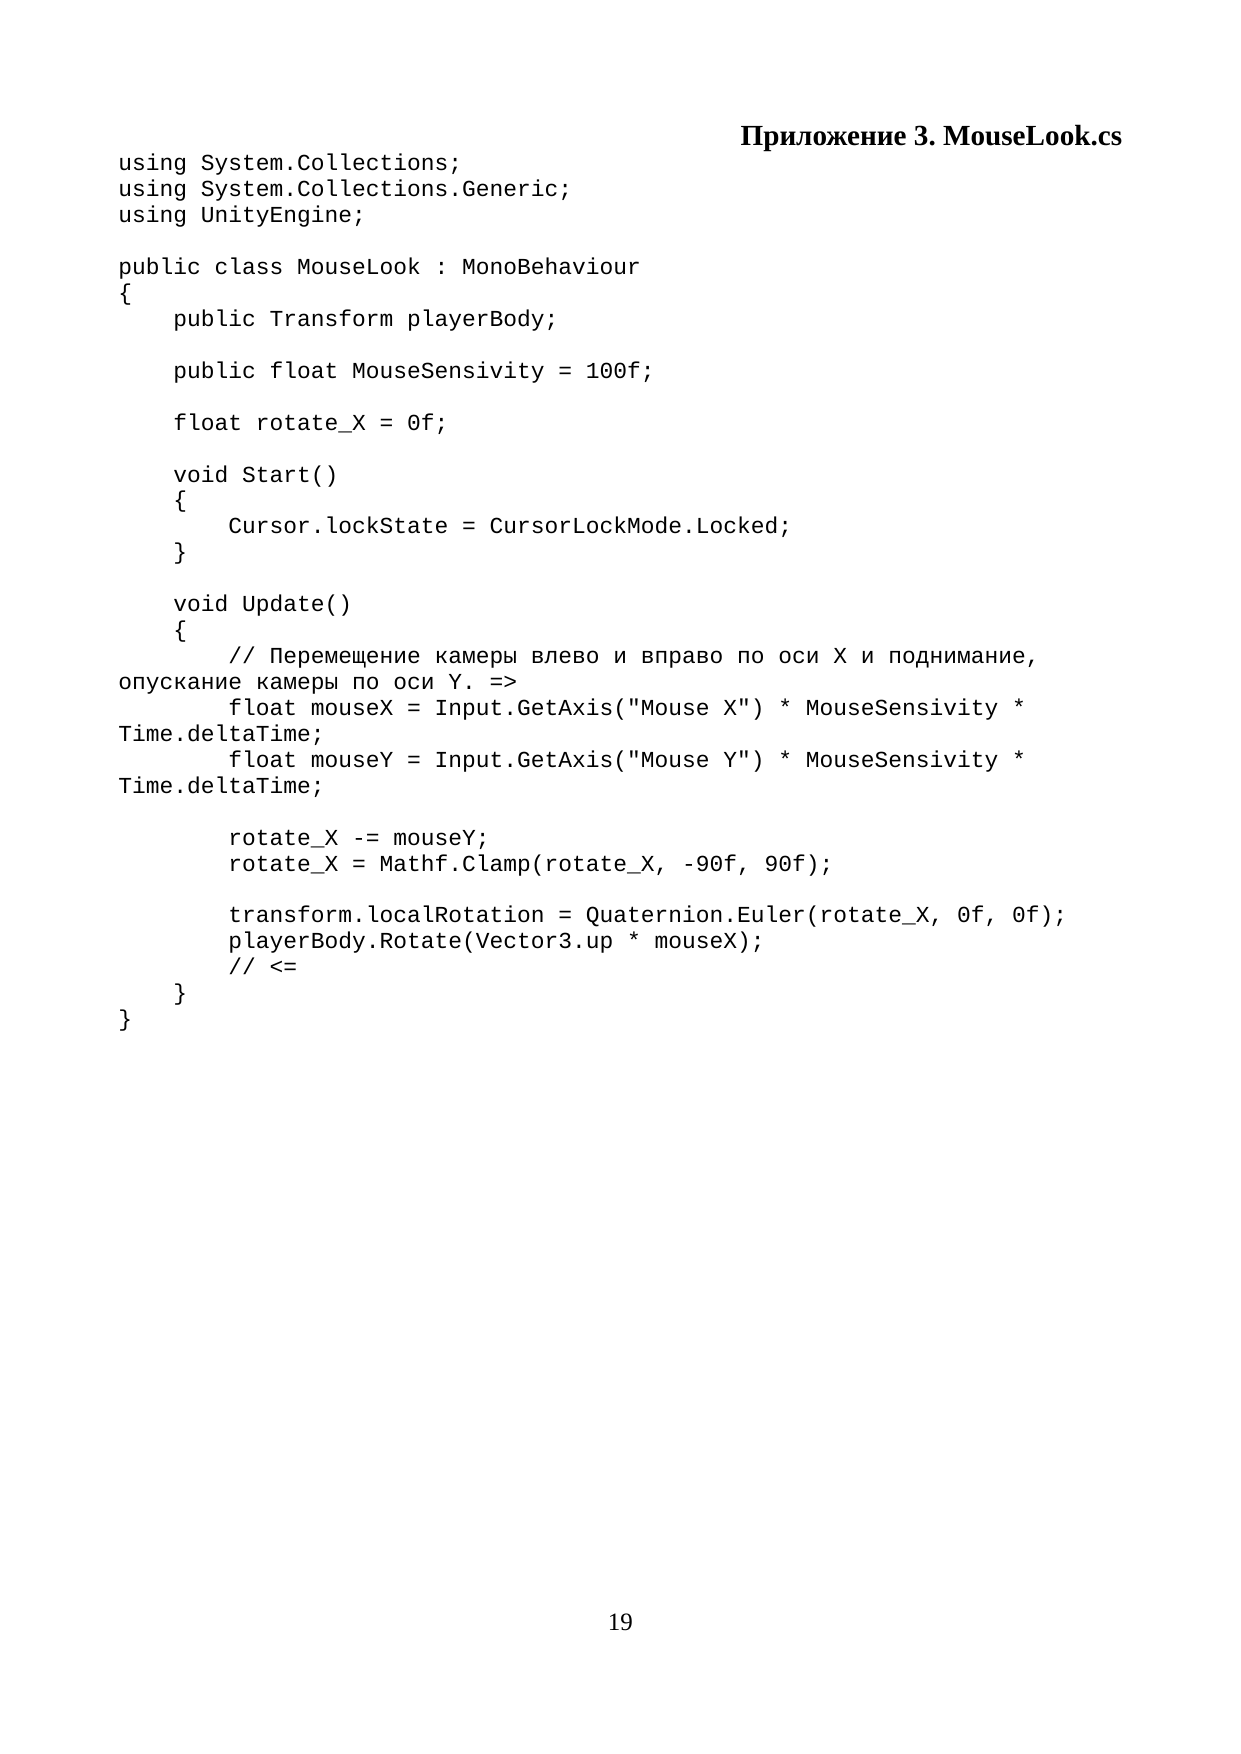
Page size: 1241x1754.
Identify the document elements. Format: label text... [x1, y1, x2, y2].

text { [118, 281, 1122, 307]
text Приложение 3. MouseLook.cs [118, 118, 1122, 152]
text // <= [118, 956, 1122, 982]
text float rotate_X = 0f; [118, 411, 1122, 437]
text public Transform playerBody; [118, 307, 1122, 333]
text // Перемещение камеры влево и вправо по оси X и поднимание, опускание камеры по оси Y. => [118, 644, 1122, 696]
text } [118, 982, 1122, 1008]
text { [118, 618, 1122, 644]
text } [118, 1008, 1122, 1033]
text using System.Collections; [118, 152, 1122, 178]
text void Start() [118, 463, 1122, 489]
text using UnityEngine; [118, 203, 1122, 229]
text transform.localRotation = Quaternion.Euler(rotate_X, 0f, 0f); [118, 904, 1122, 930]
text public float MouseSensivity = 100f; [118, 359, 1122, 385]
text void Update() [118, 593, 1122, 618]
text rotate_X = Mathf.Clamp(rotate_X, -90f, 90f); [118, 852, 1122, 878]
text using System.Collections.Generic; [118, 178, 1122, 203]
text public class MouseLook : MonoBehaviour [118, 255, 1122, 281]
text float mouseY = Input.GetAxis("Mouse Y") * MouseSensivity * Time.deltaTime; [118, 748, 1122, 800]
text rotate_X -= mouseY; [118, 826, 1122, 852]
text playerBody.Rotate(Vector3.up * mouseX); [118, 930, 1122, 956]
text Cursor.lockState = CursorLockMode.Locked; [118, 515, 1122, 541]
text float mouseX = Input.GetAxis("Mouse X") * MouseSensivity * Time.deltaTime; [118, 696, 1122, 748]
text } [118, 541, 1122, 567]
text { [118, 489, 1122, 515]
